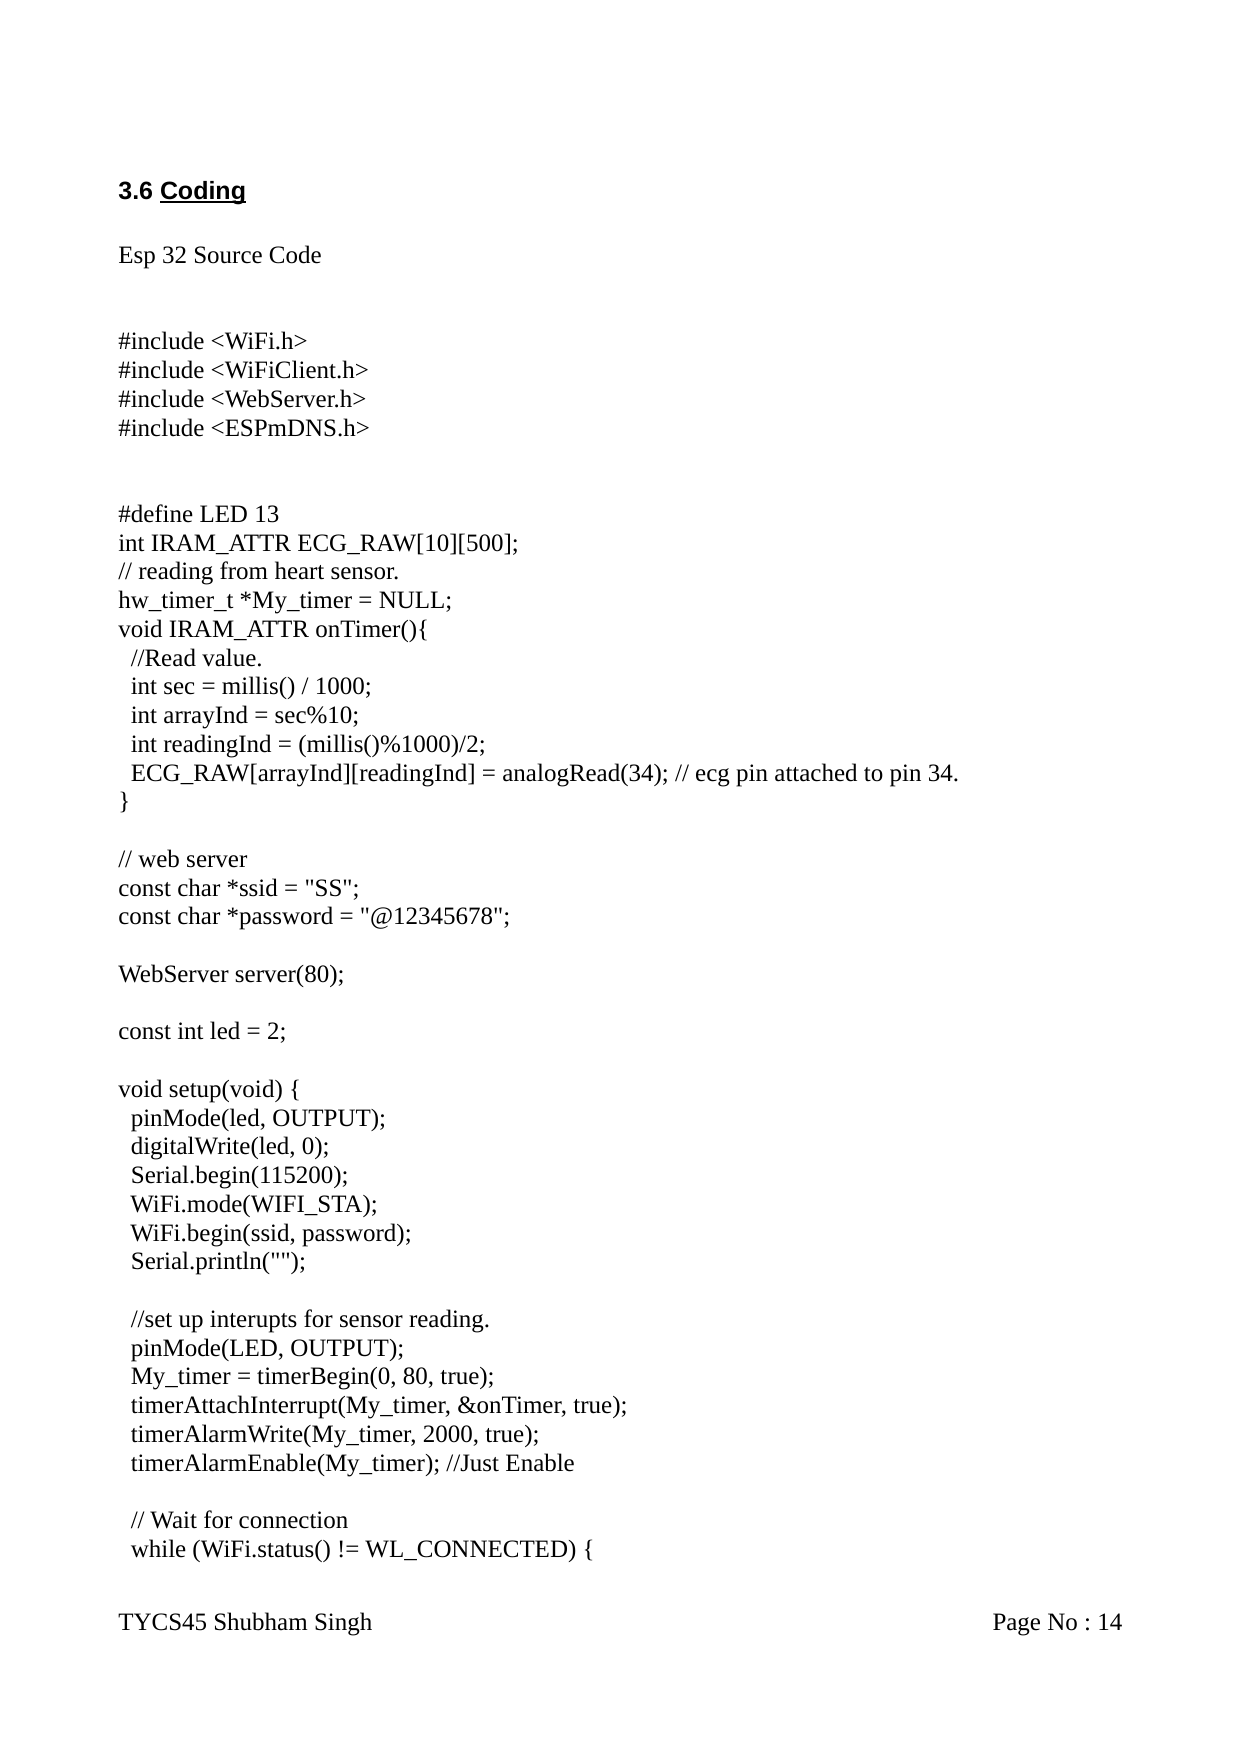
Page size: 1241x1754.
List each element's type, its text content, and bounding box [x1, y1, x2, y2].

text hw_timer_t *My_timer = NULL; [118, 585, 1122, 614]
text WiFi.mode(WIFI_STA); [118, 1189, 1122, 1218]
text int IRAM_ATTR ECG_RAW[10][500]; [118, 528, 1122, 556]
text #include <ESPmDNS.h> [118, 413, 1122, 441]
subtitle 3.6 Coding [118, 176, 1122, 205]
text int sec = millis() / 1000; [118, 671, 1122, 700]
text pinMode(led, OUTPUT); [118, 1103, 1122, 1131]
text void IRAM_ATTR onTimer(){ [118, 614, 1122, 643]
text // Wait for connection [118, 1505, 1122, 1534]
text digitalWrite(led, 0); [118, 1131, 1122, 1160]
text WiFi.begin(ssid, password); [118, 1218, 1122, 1246]
text #define LED 13 [118, 499, 1122, 528]
text timerAlarmWrite(My_timer, 2000, true); [118, 1419, 1122, 1448]
text WebServer server(80); [118, 959, 1122, 988]
text const int led = 2; [118, 1016, 1122, 1045]
text int readingInd = (millis()%1000)/2; [118, 729, 1122, 758]
text int arrayInd = sec%10; [118, 700, 1122, 729]
text My_timer = timerBegin(0, 80, true); [118, 1361, 1122, 1390]
text Esp 32 Source Code [118, 240, 1122, 269]
text while (WiFi.status() != WL_CONNECTED) { [118, 1534, 1122, 1563]
text const char *password = "@12345678"; [118, 901, 1122, 930]
text #include <WebServer.h> [118, 384, 1122, 413]
text #include <WiFi.h> [118, 326, 1122, 355]
text pinMode(LED, OUTPUT); [118, 1333, 1122, 1361]
text void setup(void) { [118, 1074, 1122, 1103]
text Serial.begin(115200); [118, 1160, 1122, 1189]
text Serial.println(""); [118, 1246, 1122, 1275]
text timerAlarmEnable(My_timer); //Just Enable [118, 1448, 1122, 1476]
text // web server [118, 844, 1122, 873]
text //Read value. [118, 643, 1122, 671]
text // reading from heart sensor. [118, 556, 1122, 585]
text } [118, 786, 1122, 815]
text //set up interupts for sensor reading. [118, 1304, 1122, 1333]
text ECG_RAW[arrayInd][readingInd] = analogRead(34); // ecg pin attached to pin 34. [118, 758, 1122, 786]
text const char *ssid = "SS"; [118, 873, 1122, 901]
text #include <WiFiClient.h> [118, 355, 1122, 384]
text timerAttachInterrupt(My_timer, &onTimer, true); [118, 1390, 1122, 1419]
